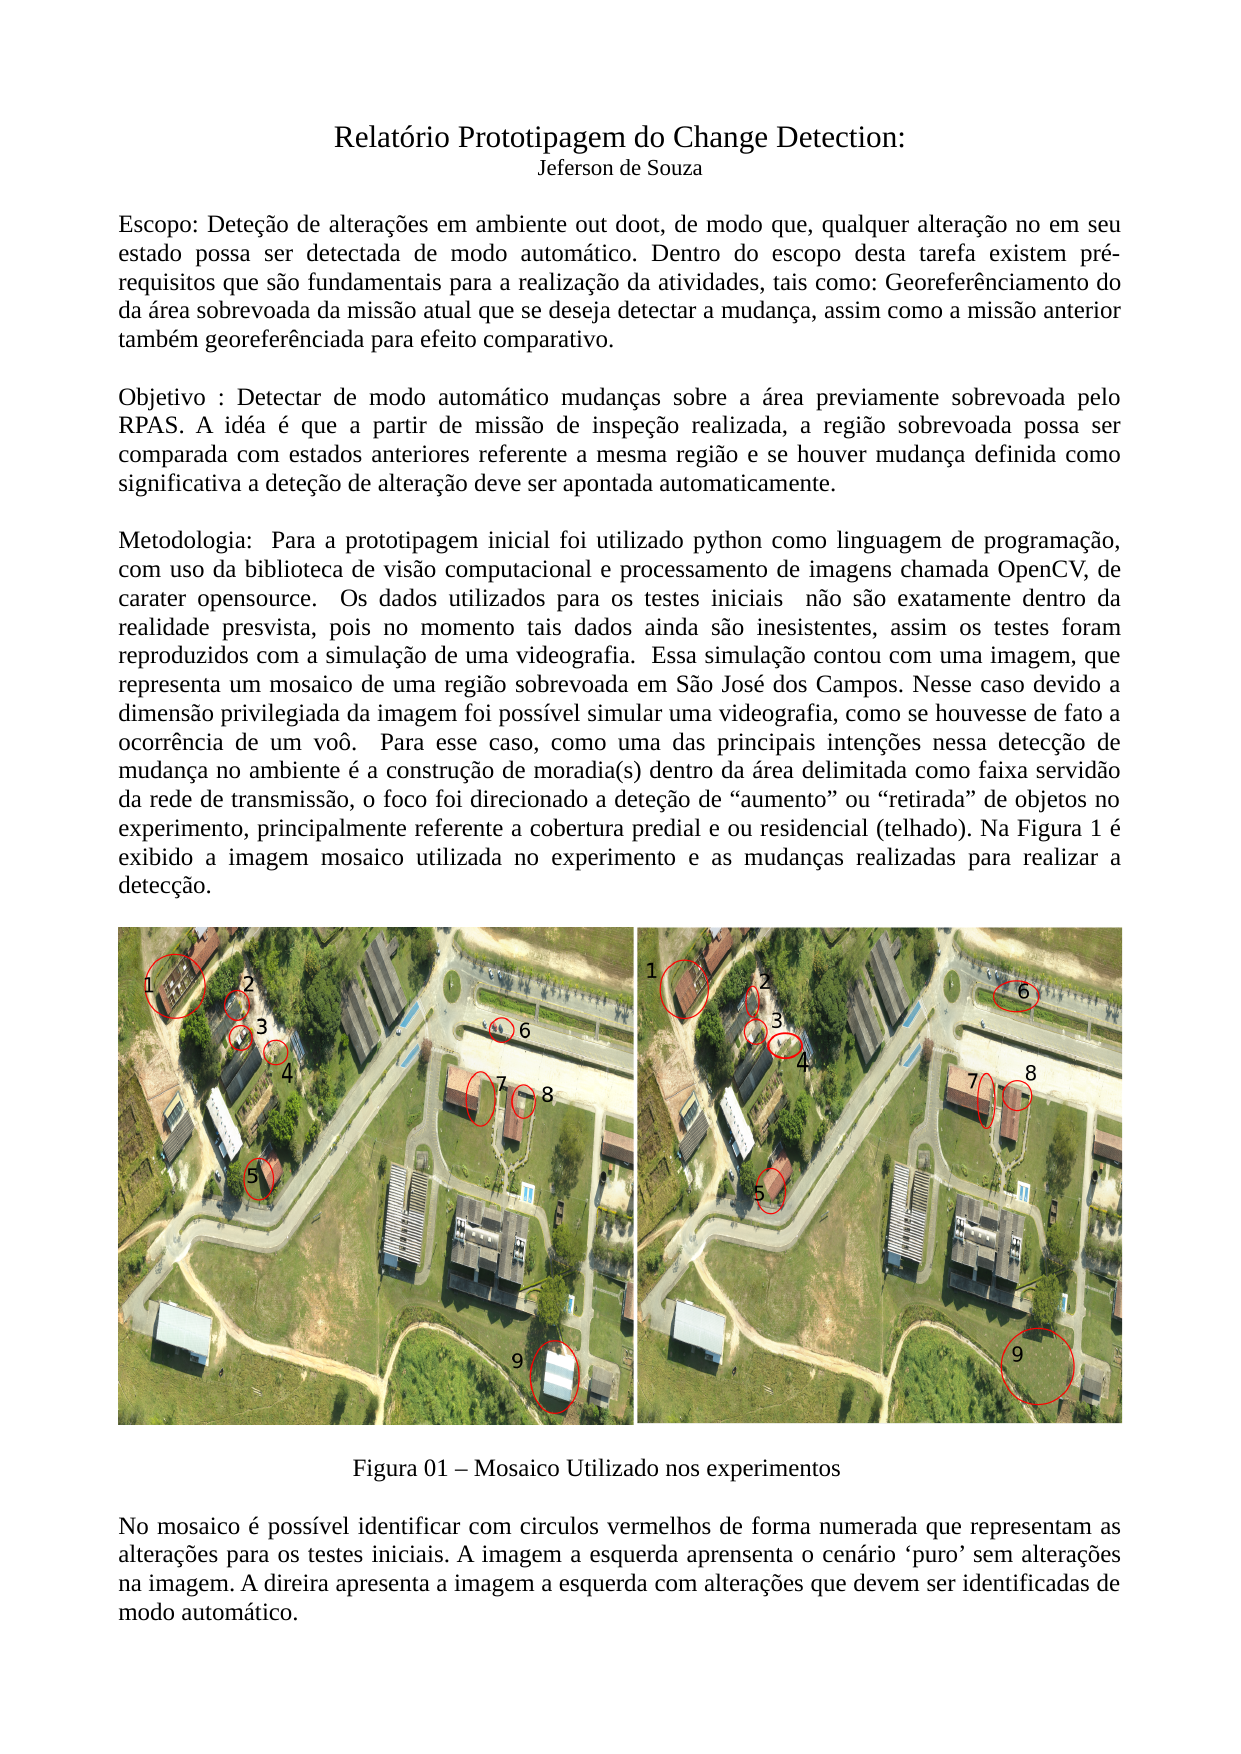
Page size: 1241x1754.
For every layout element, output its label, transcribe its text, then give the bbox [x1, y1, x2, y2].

text Escopo: Deteção de alterações em ambiente out doot, de modo que, qualquer alteração no em seu estado possa ser detectada de modo automático. Dentro do escopo desta tarefa existem pré-requisitos que são fundamentais para a realização da atividades, tais como: Georeferênciamento do da área sobrevoada da missão atual que se deseja detectar a mudança, assim como a missão anterior também georeferênciada para efeito comparativo. [118, 209, 1122, 353]
text No mosaico é possível identificar com circulos vermelhos de forma numerada que representam as alterações para os testes iniciais. A imagem a esquerda aprensenta o cenário ‘puro’ sem alterações na imagem. A direira apresenta a imagem a esquerda com alterações que devem ser identificadas de modo automático. [118, 1511, 1122, 1626]
text Figura 01 – Mosaico Utilizado nos experimentos [118, 1453, 1122, 1482]
text Objetivo : Detectar de modo automático mudanças sobre a área previamente sobrevoada pelo RPAS. A idéa é que a partir de missão de inspeção realizada, a região sobrevoada possa ser comparada com estados anteriores referente a mesma região e se houver mudança definida como significativa a deteção de alteração deve ser apontada automaticamente. [118, 382, 1122, 497]
text Jeferson de Souza [118, 154, 1122, 180]
text Relatório Prototipagem do Change Detection: [118, 118, 1122, 154]
text Metodologia: Para a prototipagem inicial foi utilizado python como linguagem de programação, com uso da biblioteca de visão computacional e processamento de imagens chamada OpenCV, de carater opensource. Os dados utilizados para os testes iniciais não são exatamente dentro da realidade presvista, pois no momento tais dados ainda são inesistentes, assim os testes foram reproduzidos com a simulação de uma videografia. Essa simulação contou com uma imagem, que representa um mosaico de uma região sobrevoada em São José dos Campos. Nesse caso devido a dimensão privilegiada da imagem foi possível simular uma videografia, como se houvesse de fato a ocorrência de um voô. Para esse caso, como uma das principais intenções nessa detecção de mudança no ambiente é a construção de moradia(s) dentro da área delimitada como faixa servidão da rede de transmissão, o foco foi direcionado a deteção de “aumento” ou “retirada” de objetos no experimento, principalmente referente a cobertura predial e ou residencial (telhado). Na Figura 1 é exibido a imagem mosaico utilizada no experimento e as mudanças realizadas para realizar a detecção. [118, 525, 1122, 899]
picture [118, 927, 1123, 1425]
